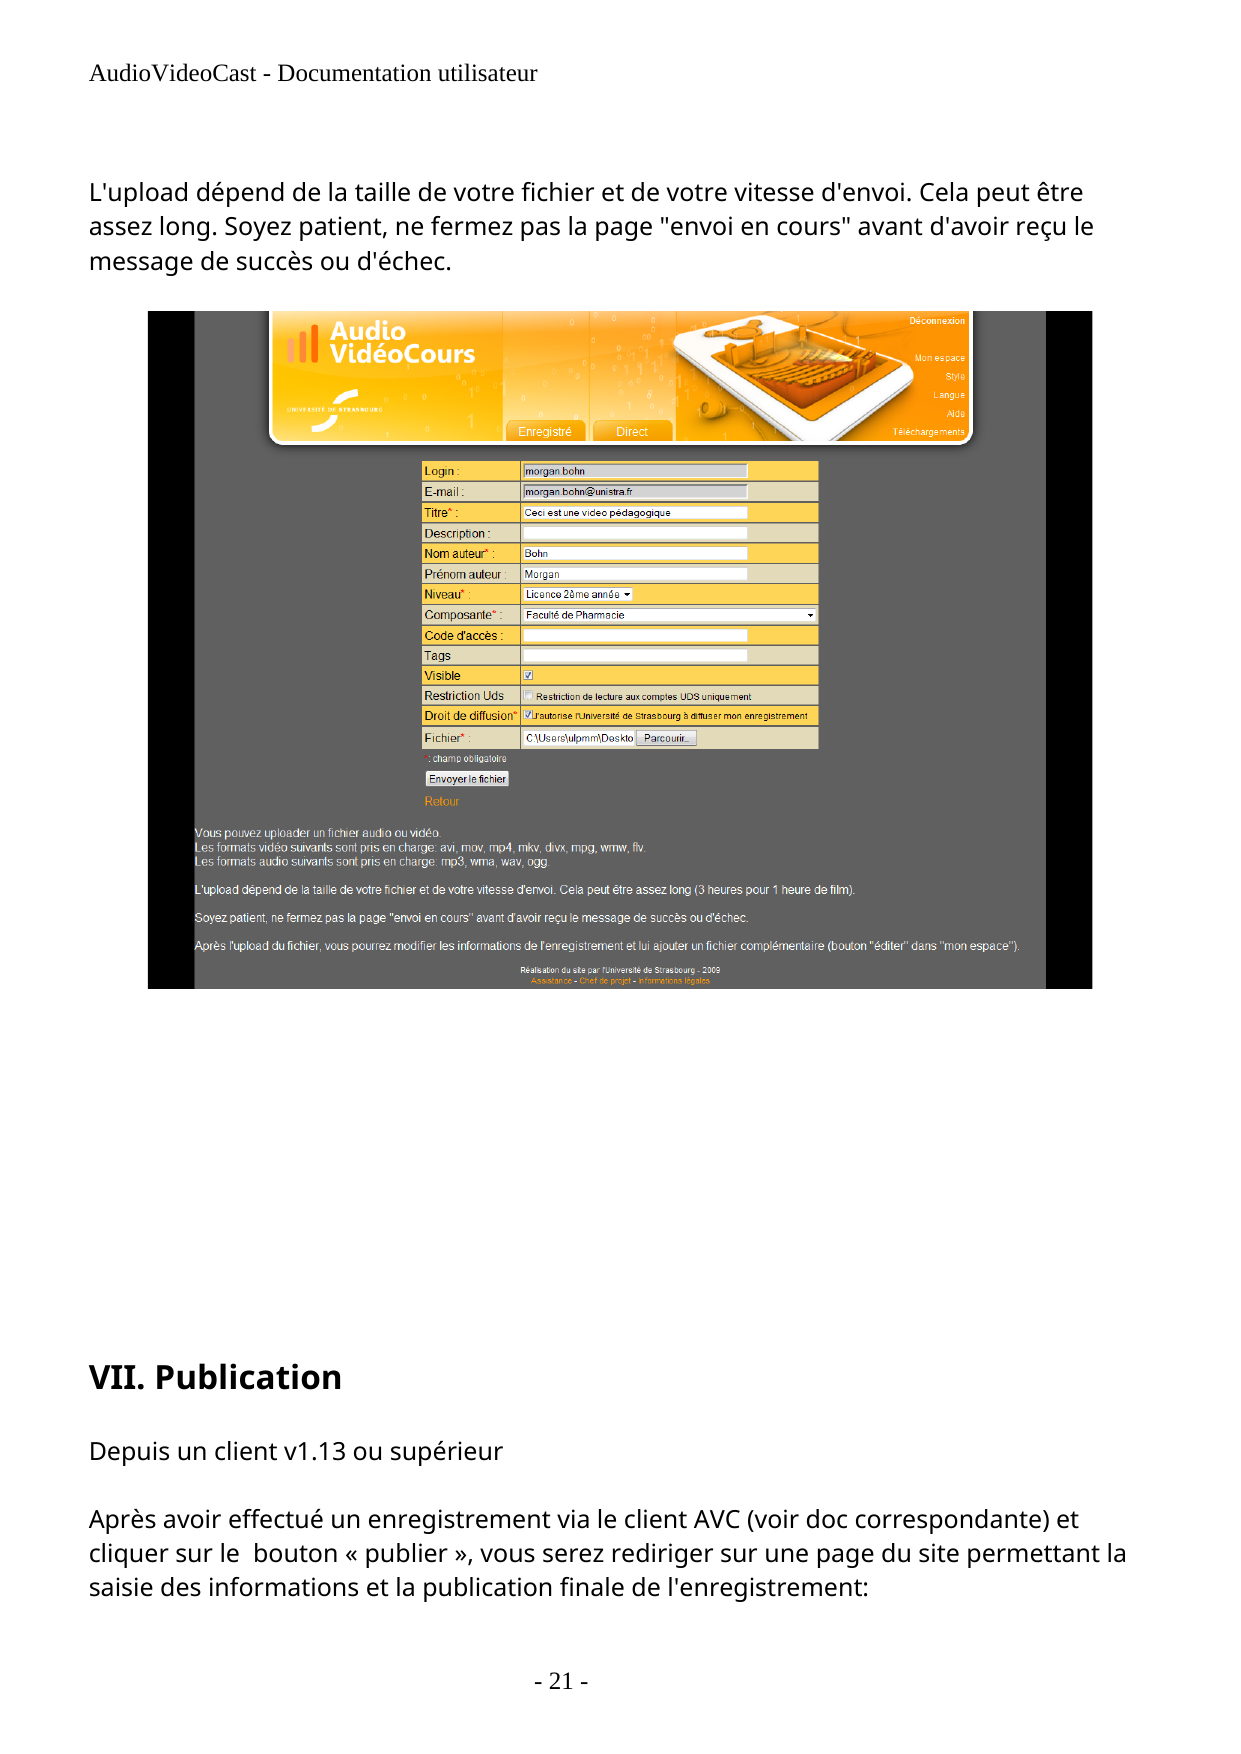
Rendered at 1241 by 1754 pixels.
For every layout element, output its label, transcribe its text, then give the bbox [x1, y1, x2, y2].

picture [147, 311, 1093, 989]
text L'upload dépend de la taille de votre fichier et de votre vitesse d'envoi. Cela peut être assez long. Soyez patient, ne fermez pas la page "envoi en cours" avant d'avoir reçu le message de succès ou d'échec. [88, 175, 1152, 277]
text Après avoir effectué un enregistrement via le client AVC (voir doc correspondante) et cliquer sur le bouton « publier », vous serez rediriger sur une page du site permettant la saisie des informations et la publication finale de l'enregistrement: [88, 1501, 1152, 1603]
text Depuis un client v1.13 ou supérieur [88, 1433, 1152, 1467]
subtitle VII. Publication [88, 1354, 1152, 1399]
